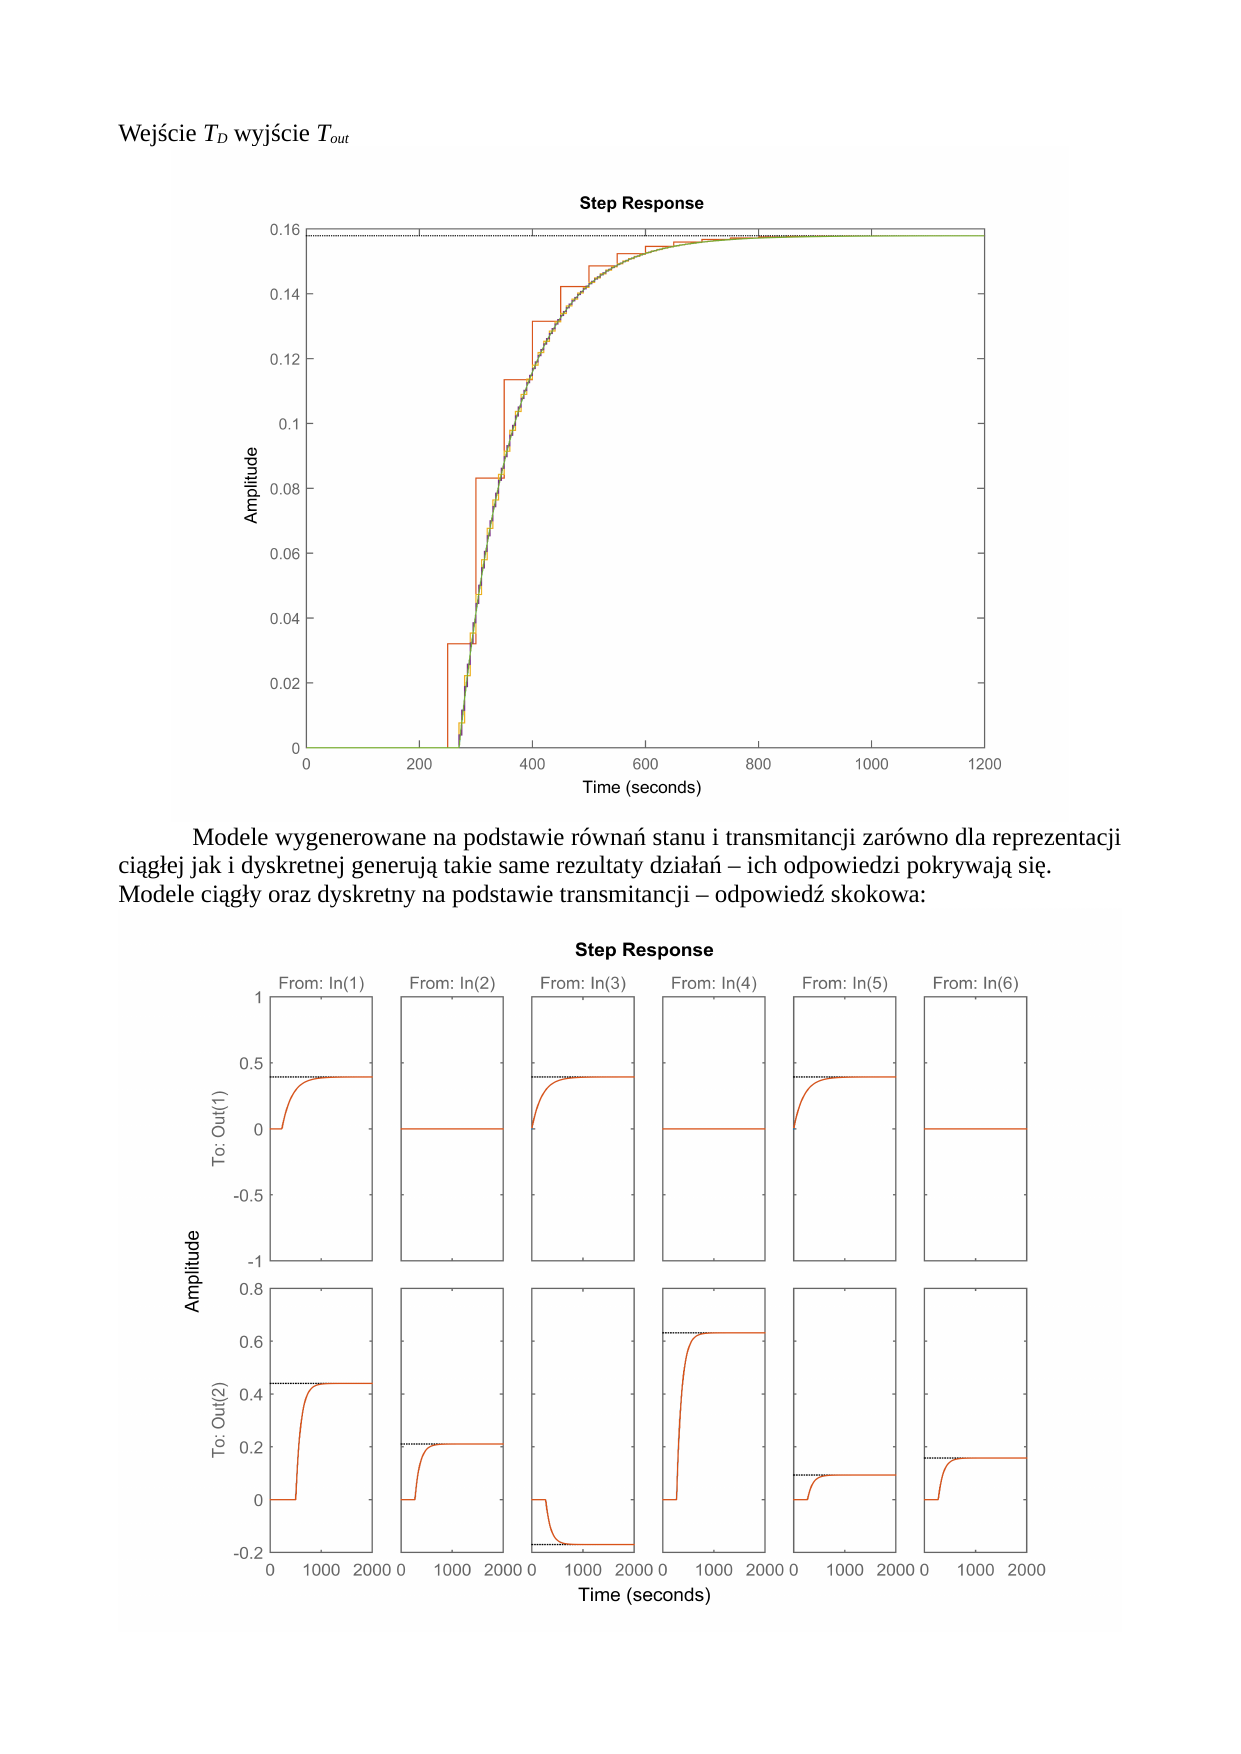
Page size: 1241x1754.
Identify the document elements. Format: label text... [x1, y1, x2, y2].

text Modele ciągły oraz dyskretny na podstawie transmitancji – odpowiedź skokowa: [118, 879, 1122, 908]
text Wejście TD wyjście Tout [118, 118, 1122, 147]
text Modele wygenerowane na podstawie równań stanu i transmitancji zarówno dla reprezentacji ciągłej jak i dyskretnej generują takie same rezultaty działań – ich odpowiedzi pokrywają się. [118, 822, 1122, 879]
picture [170, 146, 1070, 822]
picture [118, 908, 1122, 1632]
